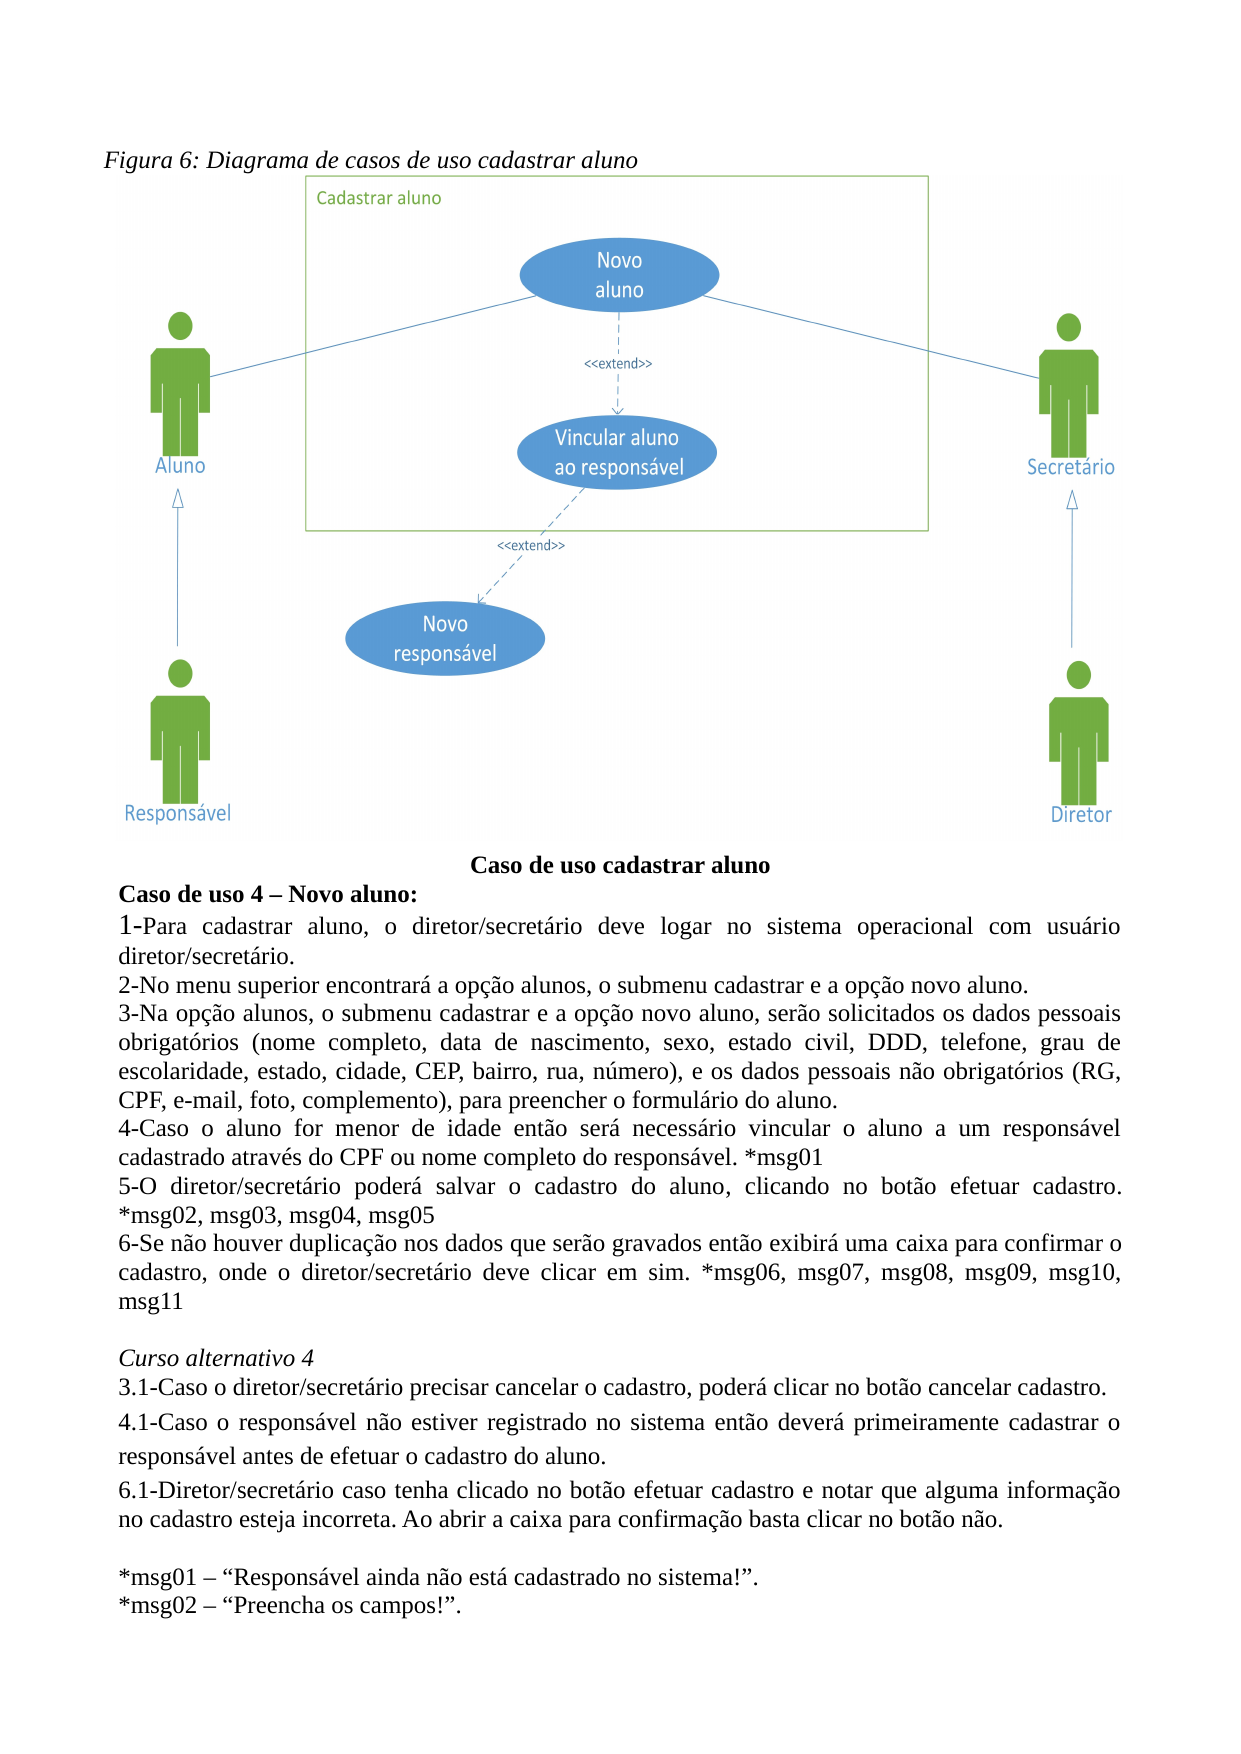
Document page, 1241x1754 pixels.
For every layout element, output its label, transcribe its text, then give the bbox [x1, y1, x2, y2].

text Figura 6: Diagrama de casos de uso cadastrar aluno [103, 145, 1131, 174]
picture [115, 175, 1123, 841]
text 4-Caso o aluno for menor de idade então será necessário vincular o aluno a um responsável cadastrado através do CPF ou nome completo do responsável. *msg01 [118, 1113, 1122, 1171]
text 2-No menu superior encontrará a opção alunos, o submenu cadastrar e a opção novo aluno. [118, 970, 1122, 998]
text 6-Se não houver duplicação nos dados que serão gravados então exibirá uma caixa para confirmar o cadastro, onde o diretor/secretário deve clicar em sim. *msg06, msg07, msg08, msg09, msg10, msg11 [118, 1228, 1122, 1315]
text Caso de uso 4 – Novo aluno: [118, 879, 1122, 907]
text [103, 118, 1131, 145]
text 1-Para cadastrar aluno, o diretor/secretário deve logar no sistema operacional com usuário diretor/secretário. [118, 907, 1122, 970]
text 4.1-Caso o responsável não estiver registrado no sistema então deverá primeiramente cadastrar o responsável antes de efetuar o cadastro do aluno. [118, 1407, 1122, 1470]
text *msg02 – “Preencha os campos!”. [118, 1591, 1122, 1619]
text Caso de uso cadastrar aluno [103, 174, 1131, 879]
text 3-Na opção alunos, o submenu cadastrar e a opção novo aluno, serão solicitados os dados pessoais obrigatórios (nome completo, data de nascimento, sexo, estado civil, DDD, telefone, grau de escolaridade, estado, cidade, CEP, bairro, rua, número), e os dados pessoais não obrigatórios (RG, CPF, e-mail, foto, complemento), para preencher o formulário do aluno. [118, 998, 1122, 1113]
text *msg01 – “Responsável ainda não está cadastrado no sistema!”. [118, 1562, 1122, 1591]
text Curso alternativo 4 [118, 1343, 1122, 1372]
text 5-O diretor/secretário poderá salvar o cadastro do aluno, clicando no botão efetuar cadastro. *msg02, msg03, msg04, msg05 [118, 1171, 1122, 1228]
text 3.1-Caso o diretor/secretário precisar cancelar o cadastro, poderá clicar no botão cancelar cadastro. [118, 1372, 1122, 1401]
text 6.1-Diretor/secretário caso tenha clicado no botão efetuar cadastro e notar que alguma informação no cadastro esteja incorreta. Ao abrir a caixa para confirmação basta clicar no botão não. [118, 1476, 1122, 1533]
